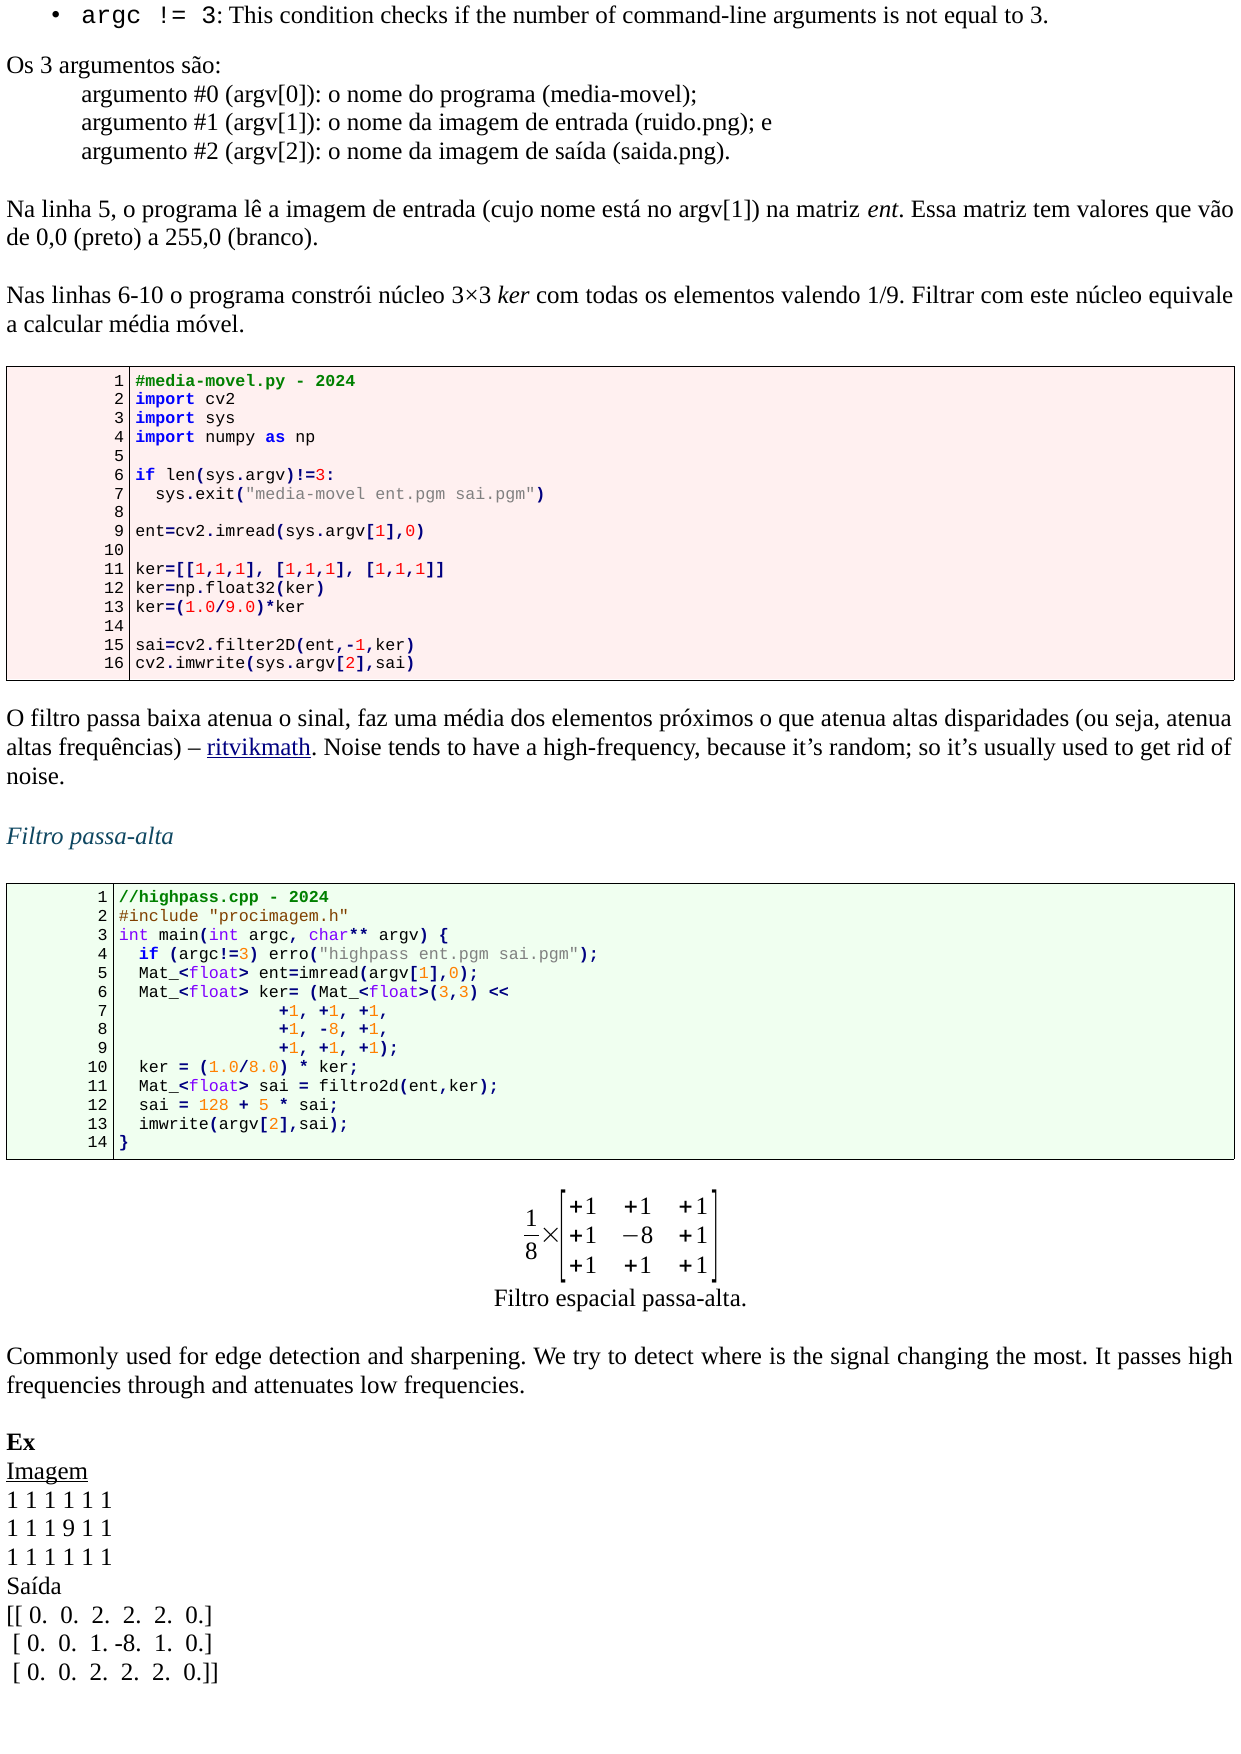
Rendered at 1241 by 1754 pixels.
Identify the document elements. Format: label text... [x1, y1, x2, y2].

text Ex [6, 1427, 1234, 1456]
text Nas linhas 6-10 o programa constrói núcleo 3×3 ker com todas os elementos valendo 1/9. Filtrar com este núcleo equivale a calcular média móvel. [6, 280, 1234, 337]
table_header 1 2 3 4 5 6 7 8 9 10 11 12 13 14 15 16 [7, 367, 129, 679]
text 1 1 1 1 1 1 [6, 1485, 1234, 1513]
text argumento #2 (argv[2]): o nome da imagem de saída (saida.png). [6, 136, 1234, 165]
text Saída [6, 1571, 1234, 1600]
subtitle Filtro passa-alta [6, 821, 1234, 850]
text argumento #1 (argv[1]): o nome da imagem de entrada (ruido.png); e [6, 107, 1234, 136]
table_header //highpass.cpp - 2024 #include "procimagem.h" int main(int argc, char** argv) { if (argc!=3) erro("highpass ent.pgm sai.pgm"); Mat_<float> ent=imread(argv[1],0); Mat_<float> ker= (Mat_<float>(3,3) << +1, +1, +1, +1, -8, +1, +1, +1, +1); ker = (1.0/8.0) * ker; Mat_<float> sai = filtro2d(ent,ker); sai = 128 + 5 * sai; imwrite(argv[2],sai); } [114, 884, 1234, 1159]
list argc != 3: This condition checks if the number of command-line arguments is not equal to 3. [51, 0, 1234, 31]
text O filtro passa baixa atenua o sinal, faz uma média dos elementos próximos o que atenua altas disparidades (ou seja, atenua altas frequências) – ritvikmath. Noise tends to have a high-frequency, because it’s random; so it’s usually used to get rid of noise. [6, 703, 1234, 789]
text Na linha 5, o programa lê a imagem de entrada (cujo nome está no argv[1]) na matriz ent. Essa matriz tem valores que vão de 0,0 (preto) a 255,0 (branco). [6, 194, 1234, 251]
text [ 0. 0. 2. 2. 2. 0.]] [6, 1657, 1234, 1686]
text 1 1 1 9 1 1 [6, 1513, 1234, 1542]
text [[ 0. 0. 2. 2. 2. 0.] [6, 1600, 1234, 1628]
text Filtro espacial passa-alta. [6, 1283, 1234, 1312]
text 1 1 1 1 1 1 [6, 1542, 1234, 1571]
text Commonly used for edge detection and sharpening. We try to detect where is the signal changing the most. It passes high frequencies through and attenuates low frequencies. [6, 1341, 1234, 1398]
table_header 1 2 3 4 5 6 7 8 9 10 11 12 13 14 [7, 884, 113, 1159]
text argumento #0 (argv[0]): o nome do programa (media-movel); [6, 79, 1234, 107]
table_header #media-movel.py - 2024 import cv2 import sys import numpy as np if len(sys.argv)!=3: sys.exit("media-movel ent.pgm sai.pgm") ent=cv2.imread(sys.argv[1],0) ker=[[1,1,1], [1,1,1], [1,1,1]] ker=np.float32(ker) ker=(1.0/9.0)*ker sai=cv2.filter2D(ent,-1,ker) cv2.imwrite(sys.argv[2],sai) [130, 367, 1234, 679]
text Imagem [6, 1456, 1234, 1485]
text [ 0. 0. 1. -8. 1. 0.] [6, 1628, 1234, 1657]
text Os 3 argumentos são: [6, 50, 1234, 79]
